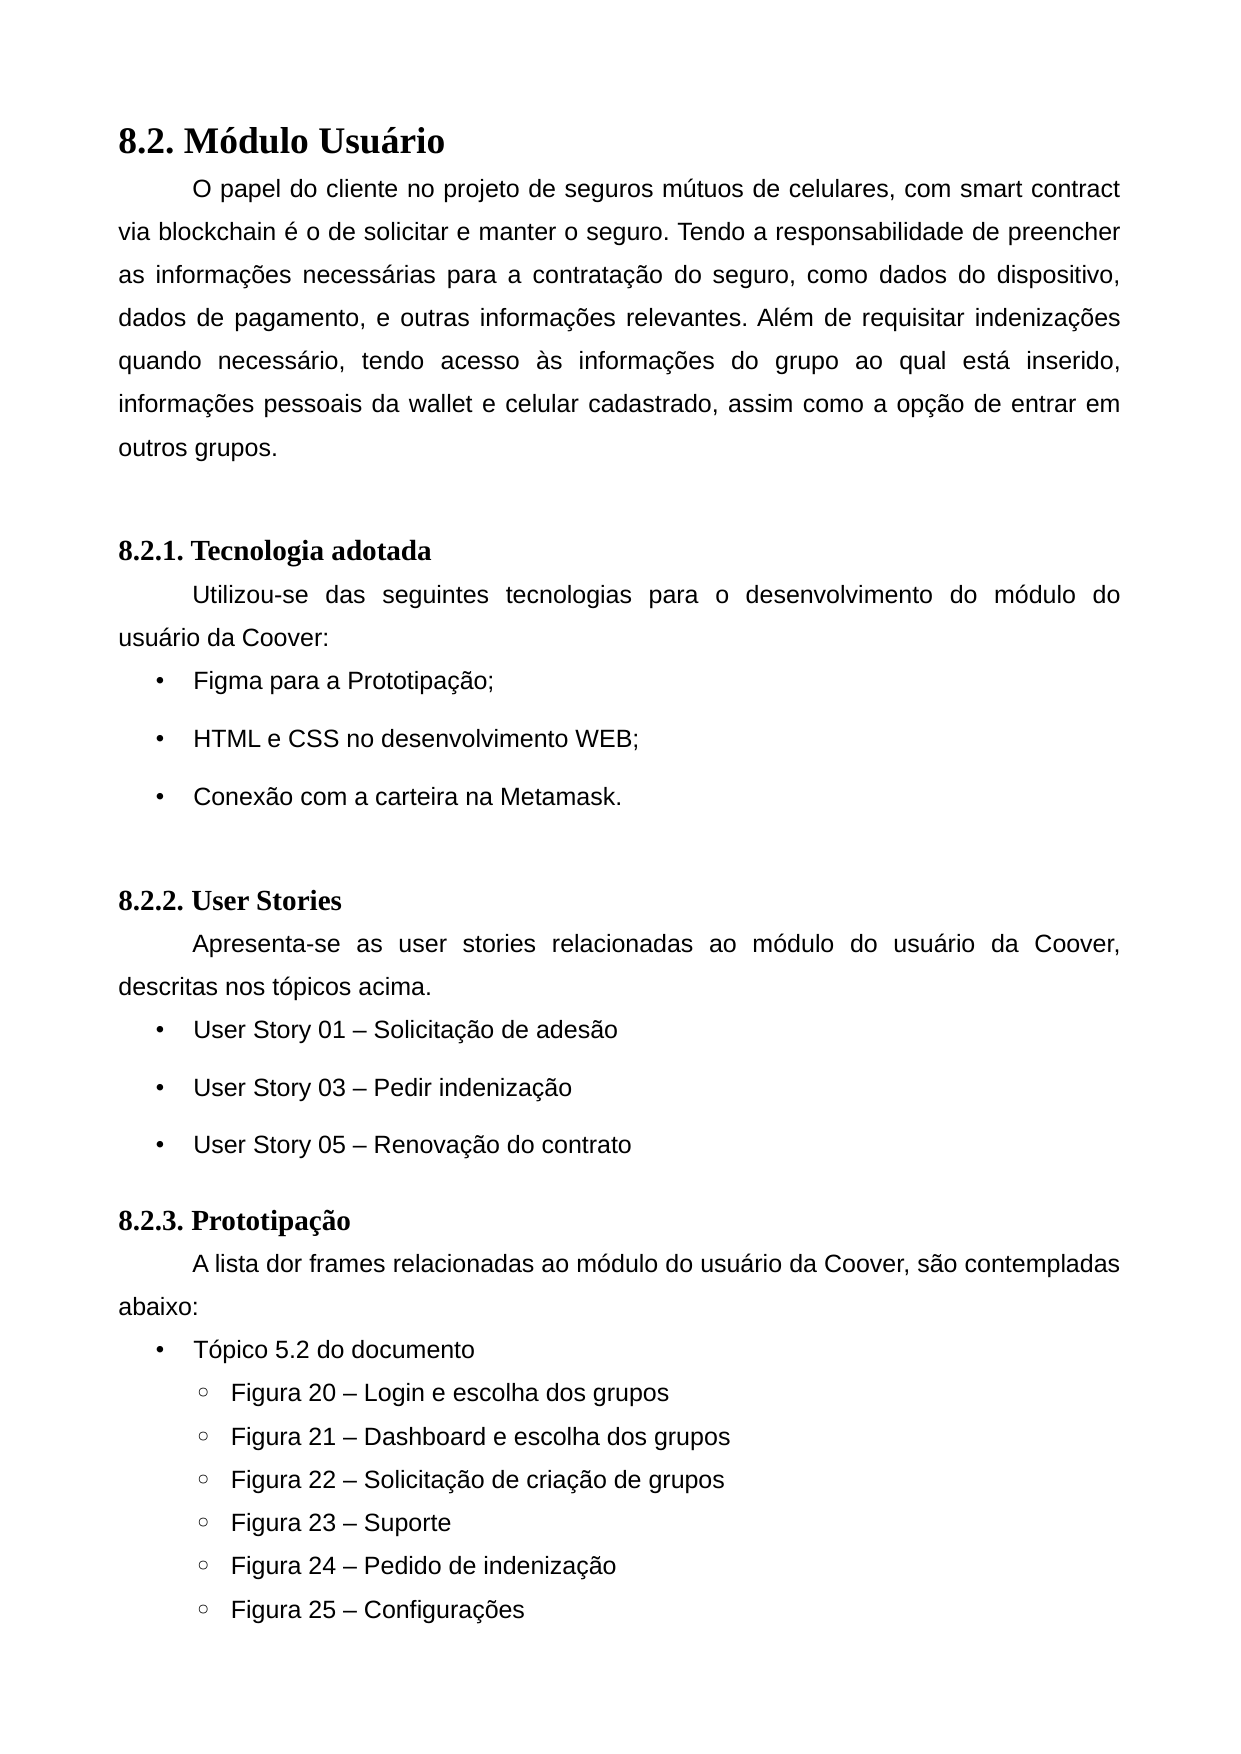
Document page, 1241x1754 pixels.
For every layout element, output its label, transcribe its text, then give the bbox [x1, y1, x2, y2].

text A lista dor frames relacionadas ao módulo do usuário da Coover, são contempladas abaixo: [118, 1249, 1122, 1321]
list User Story 03 – Pedir indenização [156, 1073, 1122, 1102]
list Figura 20 – Login e escolha dos grupos [193, 1378, 1122, 1407]
list Figura 23 – Suporte [193, 1508, 1122, 1537]
subtitle 8.2.3. Prototipação [118, 1203, 1122, 1236]
subtitle 8.2.1. Tecnologia adotada [118, 533, 1122, 567]
list Figma para a Prototipação; [156, 666, 1122, 695]
subtitle 8.2. Módulo Usuário [118, 118, 1122, 161]
list Figura 21 – Dashboard e escolha dos grupos [193, 1422, 1122, 1451]
list Figura 25 – Configurações [193, 1594, 1122, 1623]
text Utilizou-se das seguintes tecnologias para o desenvolvimento do módulo do usuário da Coover: [118, 579, 1122, 651]
subtitle 8.2.2. User Stories [118, 883, 1122, 916]
list HTML e CSS no desenvolvimento WEB; [156, 724, 1122, 752]
list Figura 24 – Pedido de indenização [193, 1551, 1122, 1580]
list User Story 05 – Renovação do contrato [156, 1131, 1122, 1159]
list Tópico 5.2 do documento [156, 1335, 1122, 1364]
list Conexão com a carteira na Metamask. [156, 781, 1122, 810]
text Apresenta-se as user stories relacionadas ao módulo do usuário da Coover, descritas nos tópicos acima. [118, 929, 1122, 1001]
list Figura 22 – Solicitação de criação de grupos [193, 1465, 1122, 1494]
text O papel do cliente no projeto de seguros mútuos de celulares, com smart contract via blockchain é o de solicitar e manter o seguro. Tendo a responsabilidade de preencher as informações necessárias para a contratação do seguro, como dados do dispositivo, dados de pagamento, e outras informações relevantes. Além de requisitar indenizações quando necessário, tendo acesso às informações do grupo ao qual está inserido, informações pessoais da wallet e celular cadastrado, assim como a opção de entrar em outros grupos. [118, 174, 1122, 461]
list User Story 01 – Solicitação de adesão [156, 1015, 1122, 1044]
